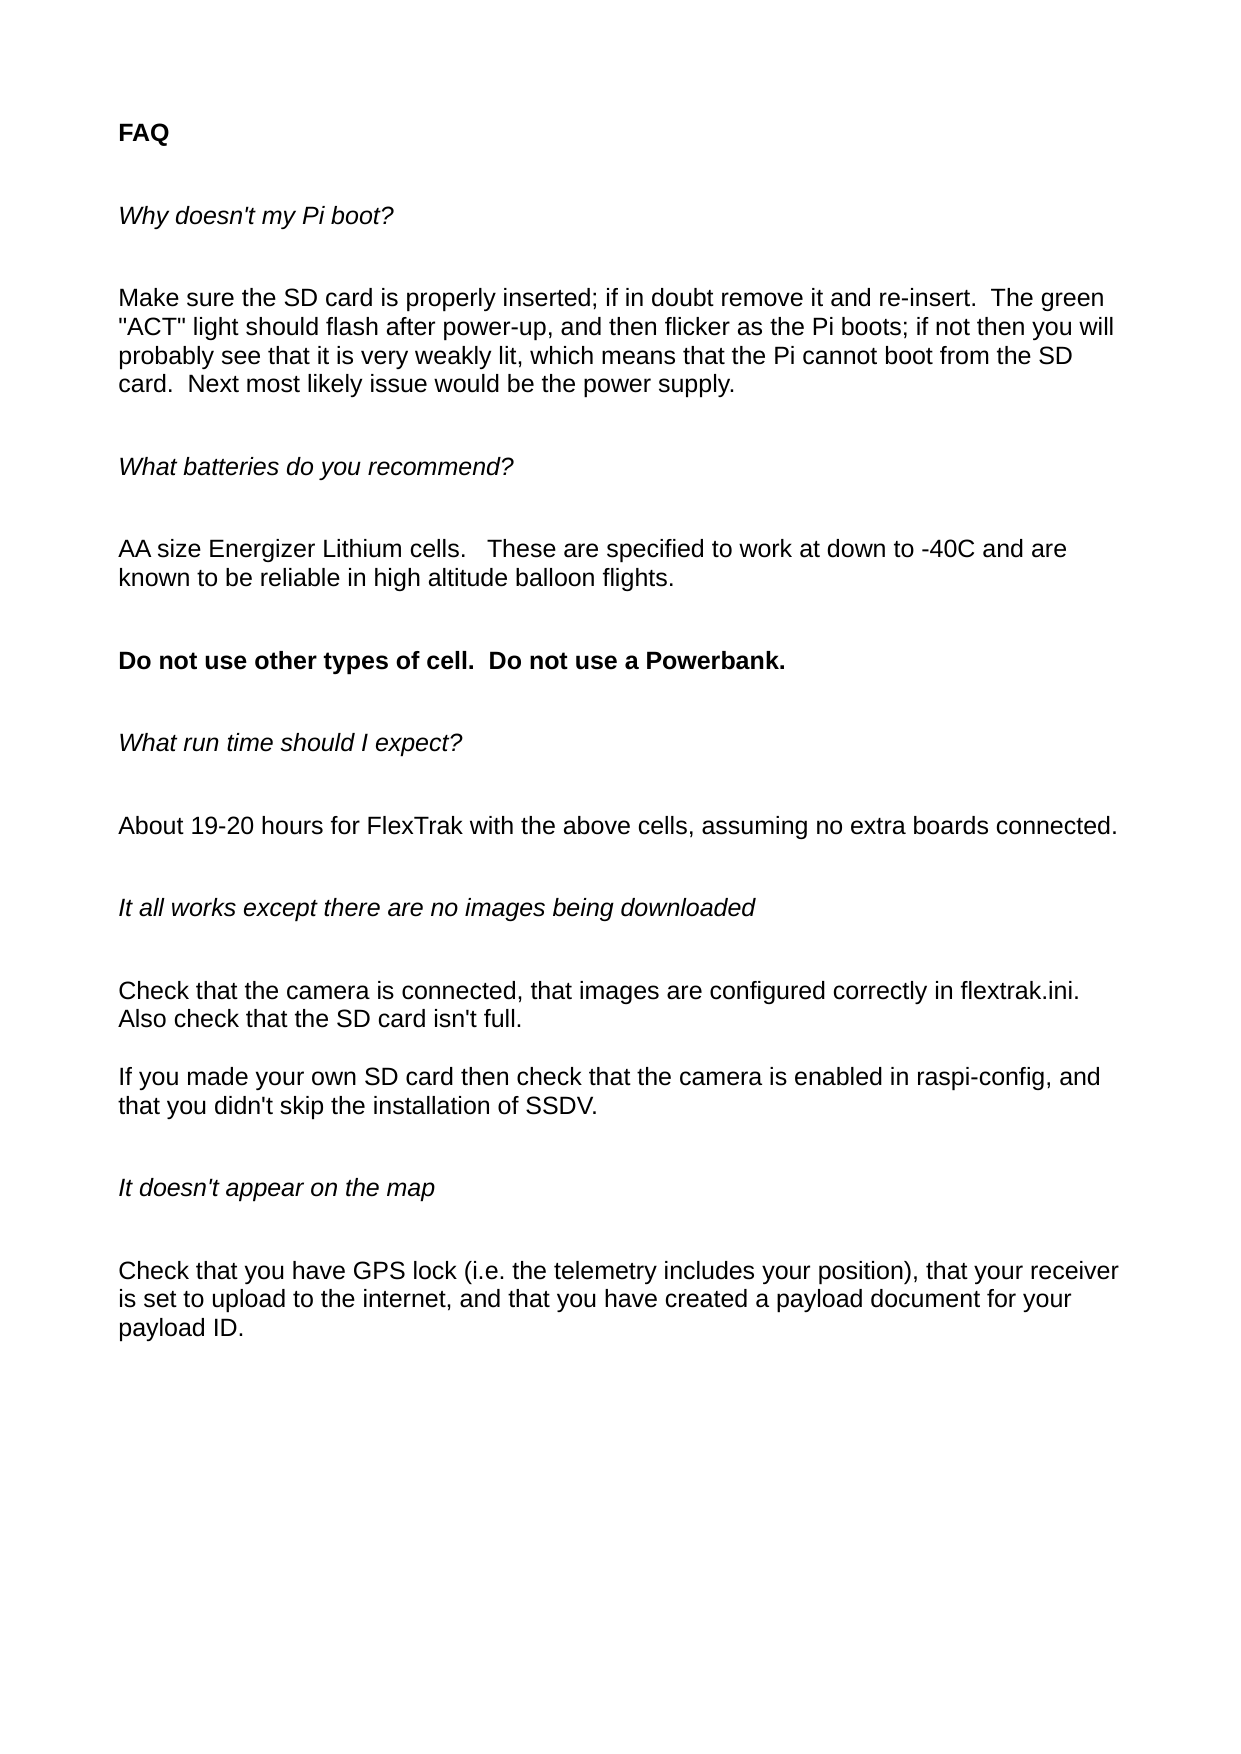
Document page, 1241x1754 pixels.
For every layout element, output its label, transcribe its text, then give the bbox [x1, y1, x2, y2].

text Why doesn't my Pi boot? [118, 201, 1122, 229]
text Check that you have GPS lock (i.e. the telemetry includes your position), that your receiver is set to upload to the internet, and that you have created a payload document for your payload ID. [118, 1256, 1122, 1342]
text It doesn't appear on the map [118, 1173, 1122, 1202]
text Make sure the SD card is properly inserted; if in doubt remove it and re-insert. The green "ACT" light should flash after power-up, and then flicker as the Pi boots; if not then you will probably see that it is very weakly lit, which means that the Pi cannot boot from the SD card. Next most likely issue would be the power supply. [118, 283, 1122, 398]
text What run time should I expect? [118, 728, 1122, 757]
text About 19-20 hours for FlexTrak with the above cells, assuming no extra boards connected. [118, 811, 1122, 839]
text What batteries do you recommend? [118, 452, 1122, 481]
text It all works except there are no images being downloaded [118, 893, 1122, 922]
text Check that the camera is connected, that images are configured correctly in flextrak.ini. Also check that the SD card isn't full. If you made your own SD card then check that the camera is enabled in raspi-config, and that you didn't skip the installation of SSDV. [118, 976, 1122, 1119]
text Do not use other types of cell. Do not use a Powerbank. [118, 646, 1122, 674]
text FAQ [118, 118, 1122, 147]
text AA size Energizer Lithium cells. These are specified to work at down to -40C and are known to be reliable in high altitude balloon flights. [118, 534, 1122, 592]
